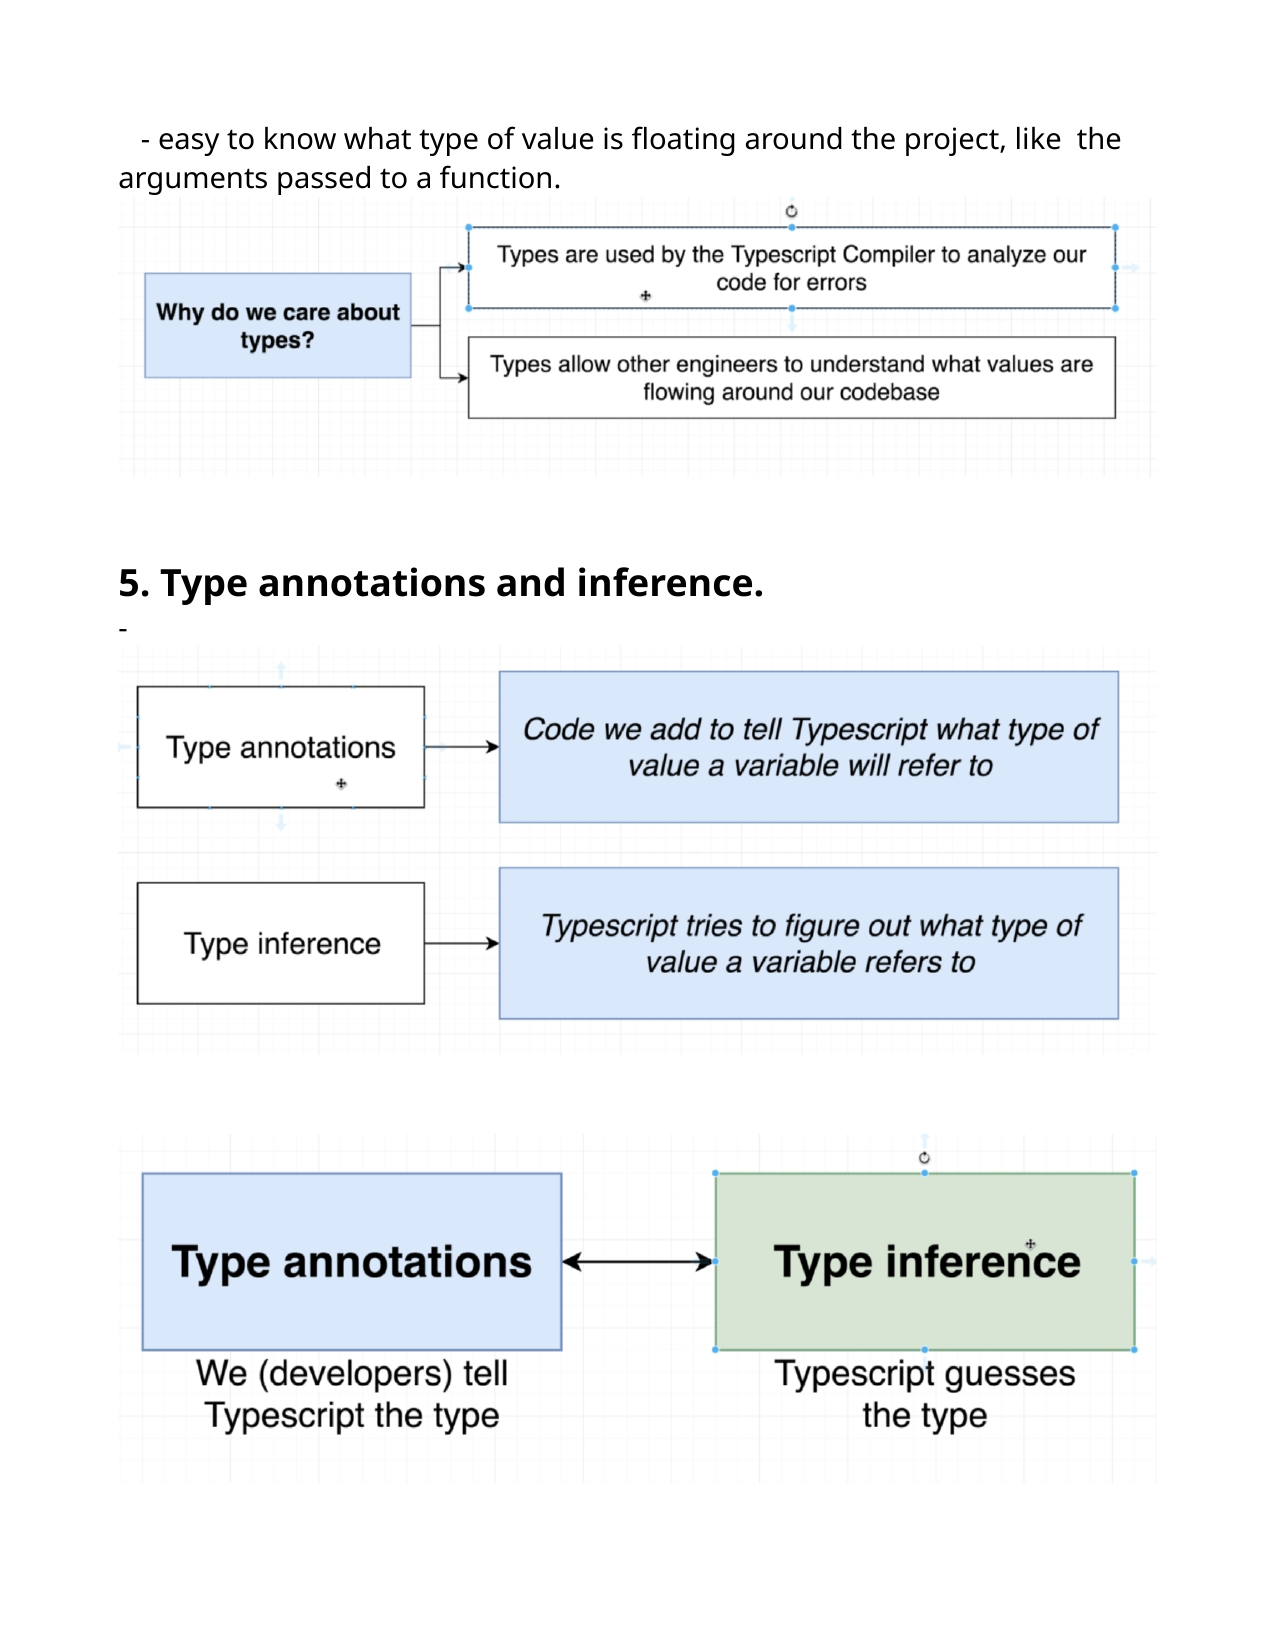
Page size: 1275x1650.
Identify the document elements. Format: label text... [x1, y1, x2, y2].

picture [118, 197, 1157, 477]
text - [118, 607, 1157, 646]
text - easy to know what type of value is floating around the project, like the arguments passed to a function. [118, 118, 1157, 197]
picture [118, 646, 1157, 1055]
text 5. Type annotations and inference. [118, 556, 1157, 607]
picture [118, 1134, 1157, 1483]
